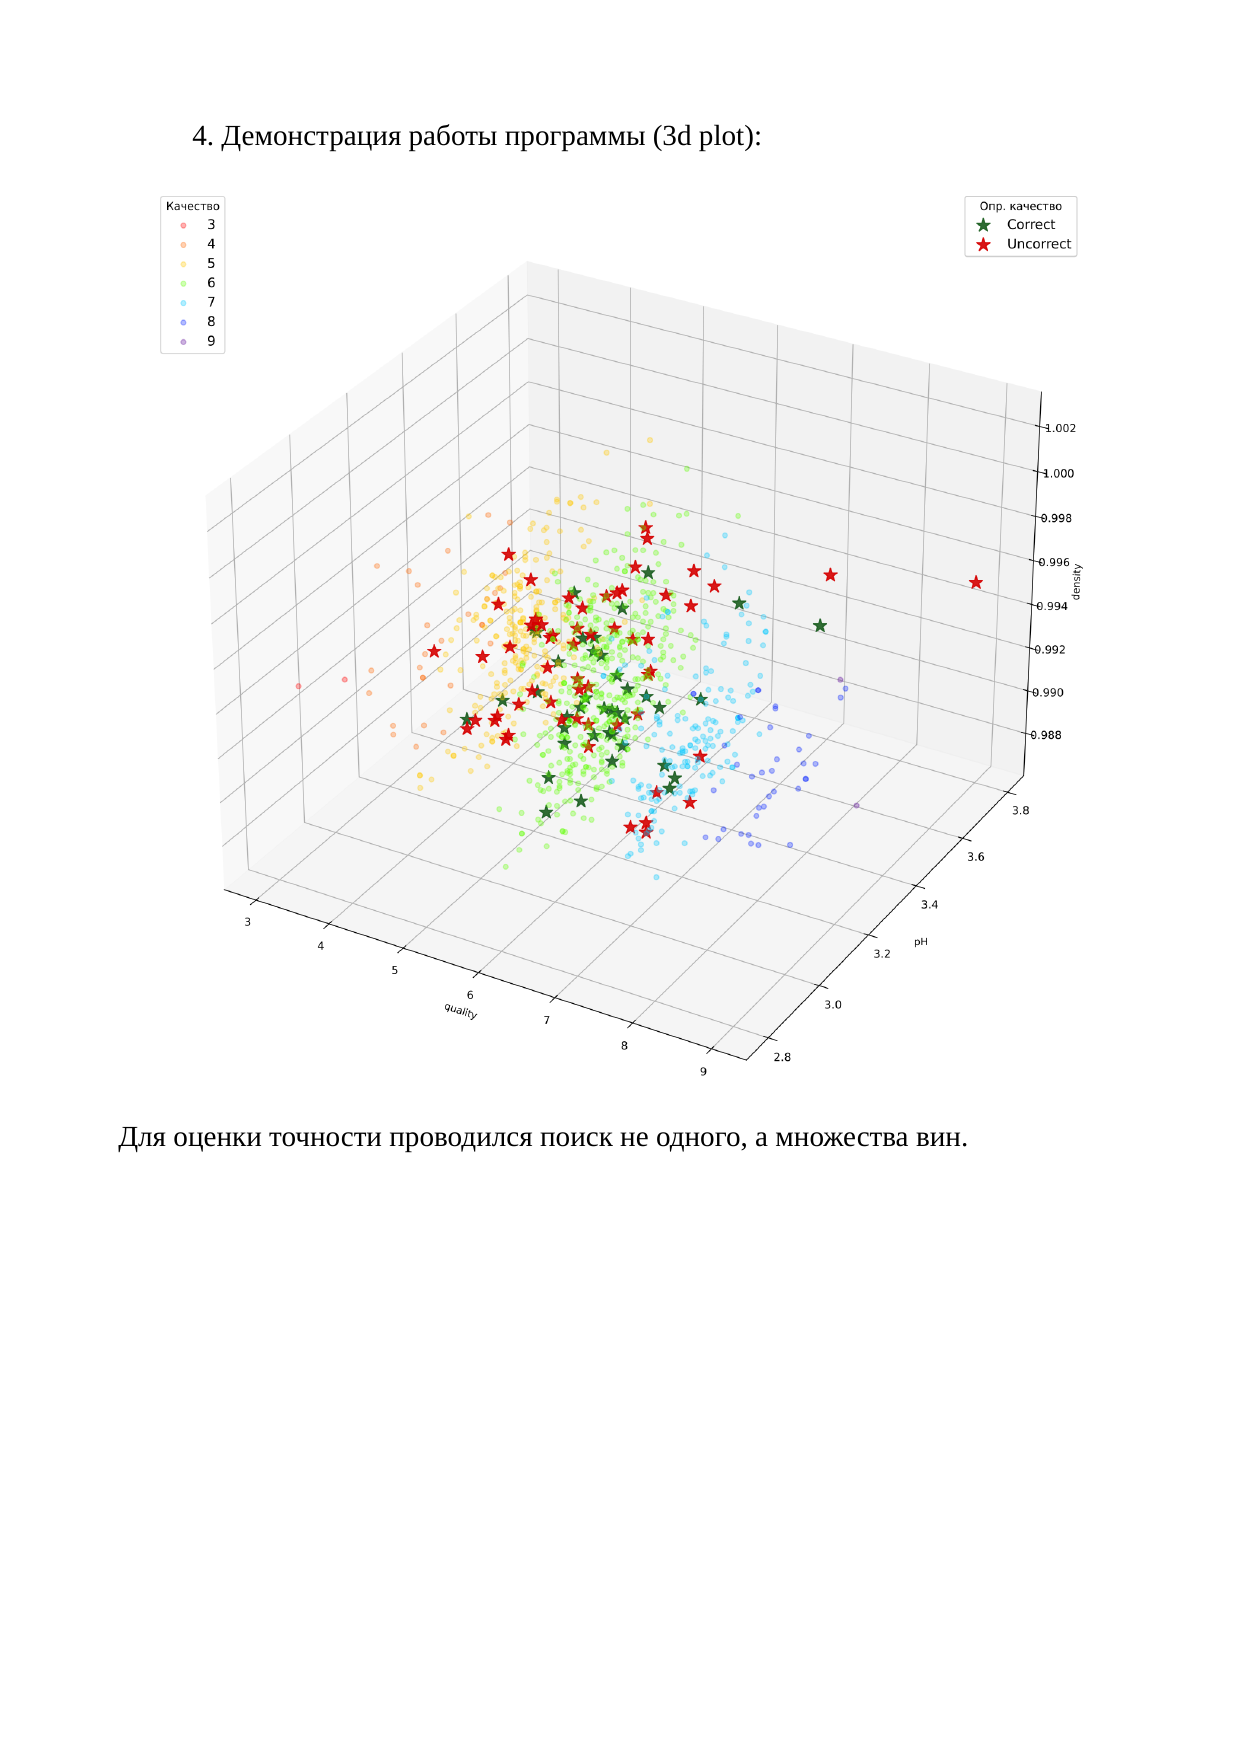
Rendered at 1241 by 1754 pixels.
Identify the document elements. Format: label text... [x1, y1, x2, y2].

text Для оценки точности проводился поиск не одного, а множества вин. [118, 180, 1122, 1153]
text 4. Демонстрация работы программы (3d plot): [118, 118, 1122, 152]
picture [155, 180, 1085, 1086]
